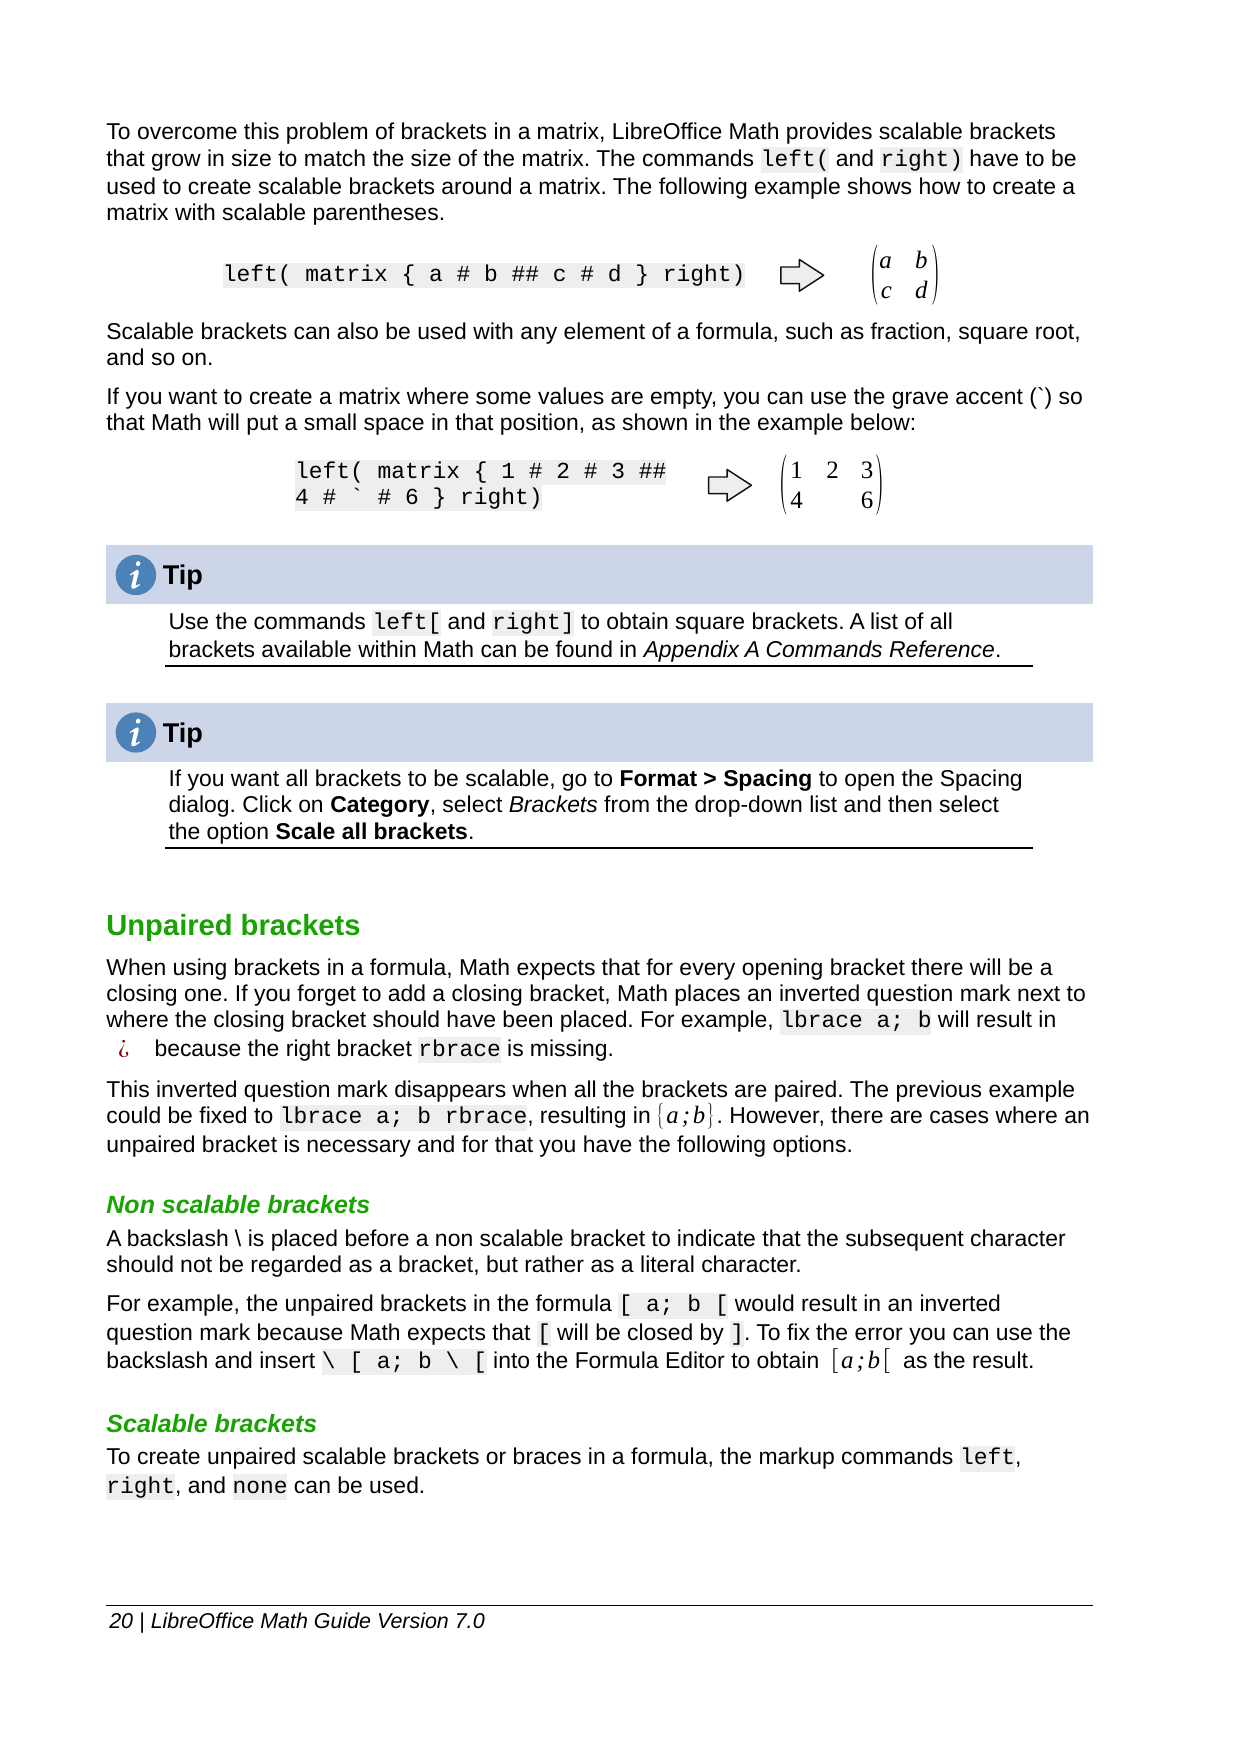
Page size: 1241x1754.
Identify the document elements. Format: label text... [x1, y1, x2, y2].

subtitle Unpaired brackets [106, 908, 1093, 942]
text A backslash \ is placed before a non scalable bracket to indicate that the subsequent character should not be regarded as a bracket, but rather as a literal character. [106, 1225, 1093, 1278]
subtitle Tip [106, 545, 1093, 604]
table_header [834, 238, 994, 318]
text To create unpaired scalable brackets or braces in a formula, the markup commands left, right, and none can be used. [106, 1443, 1093, 1500]
table_header [691, 448, 762, 528]
text Scalable brackets can also be used with any element of a formula, such as fraction, square root, and so on. [106, 318, 1093, 370]
text This inverted question mark disappears when all the brackets are paired. The previous example could be fixed to lbrace a; b rbrace, resulting in . However, there are cases where an unpaired bracket is necessary and for that you have the following options. [106, 1076, 1093, 1157]
table_header [762, 448, 921, 528]
text When using brackets in a formula, Math expects that for every opening bracket there will be a closing one. If you forget to add a closing bracket, Math places an inverted question mark next to where the closing bracket should have been placed. For example, lbrace a; b will result in because the right bracket rbrace is missing. [106, 954, 1093, 1063]
text If you want to create a matrix where some values are empty, you can use the grave accent (`) so that Math will put a small space in that position, as shown in the example below: [106, 383, 1093, 436]
text If you want all brackets to be scalable, go to Format > Spacing to open the Spacing dialog. Click on Category, select Brackets from the drop-down list and then select the option Scale all brackets. [165, 762, 1033, 847]
subtitle Scalable brackets [106, 1408, 1093, 1437]
table_header left( matrix { 1 # 2 # 3 ## 4 # ` # 6 } right) [278, 448, 691, 528]
subtitle Non scalable brackets [106, 1190, 1093, 1219]
table_header left( matrix { a # b ## c # d } right) [205, 238, 763, 318]
subtitle Tip [106, 703, 1093, 762]
text To overcome this problem of brackets in a matrix, LibreOffice Math provides scalable brackets that grow in size to match the size of the matrix. The commands left( and right) have to be used to create scalable brackets around a matrix. The following example shows how to create a matrix with scalable parentheses. [106, 118, 1093, 226]
text Use the commands left[ and right] to obtain square brackets. A list of all brackets available within Math can be found in Appendix A Commands Reference. [165, 604, 1033, 665]
text For example, the unpaired brackets in the formula [ a; b [ would result in an inverted question mark because Math expects that [ will be closed by ]. To fix the error you can use the backslash and insert \ [ a; b \ [ into the Formula Editor to obtain as the result. [106, 1290, 1093, 1375]
table_header [764, 238, 834, 318]
